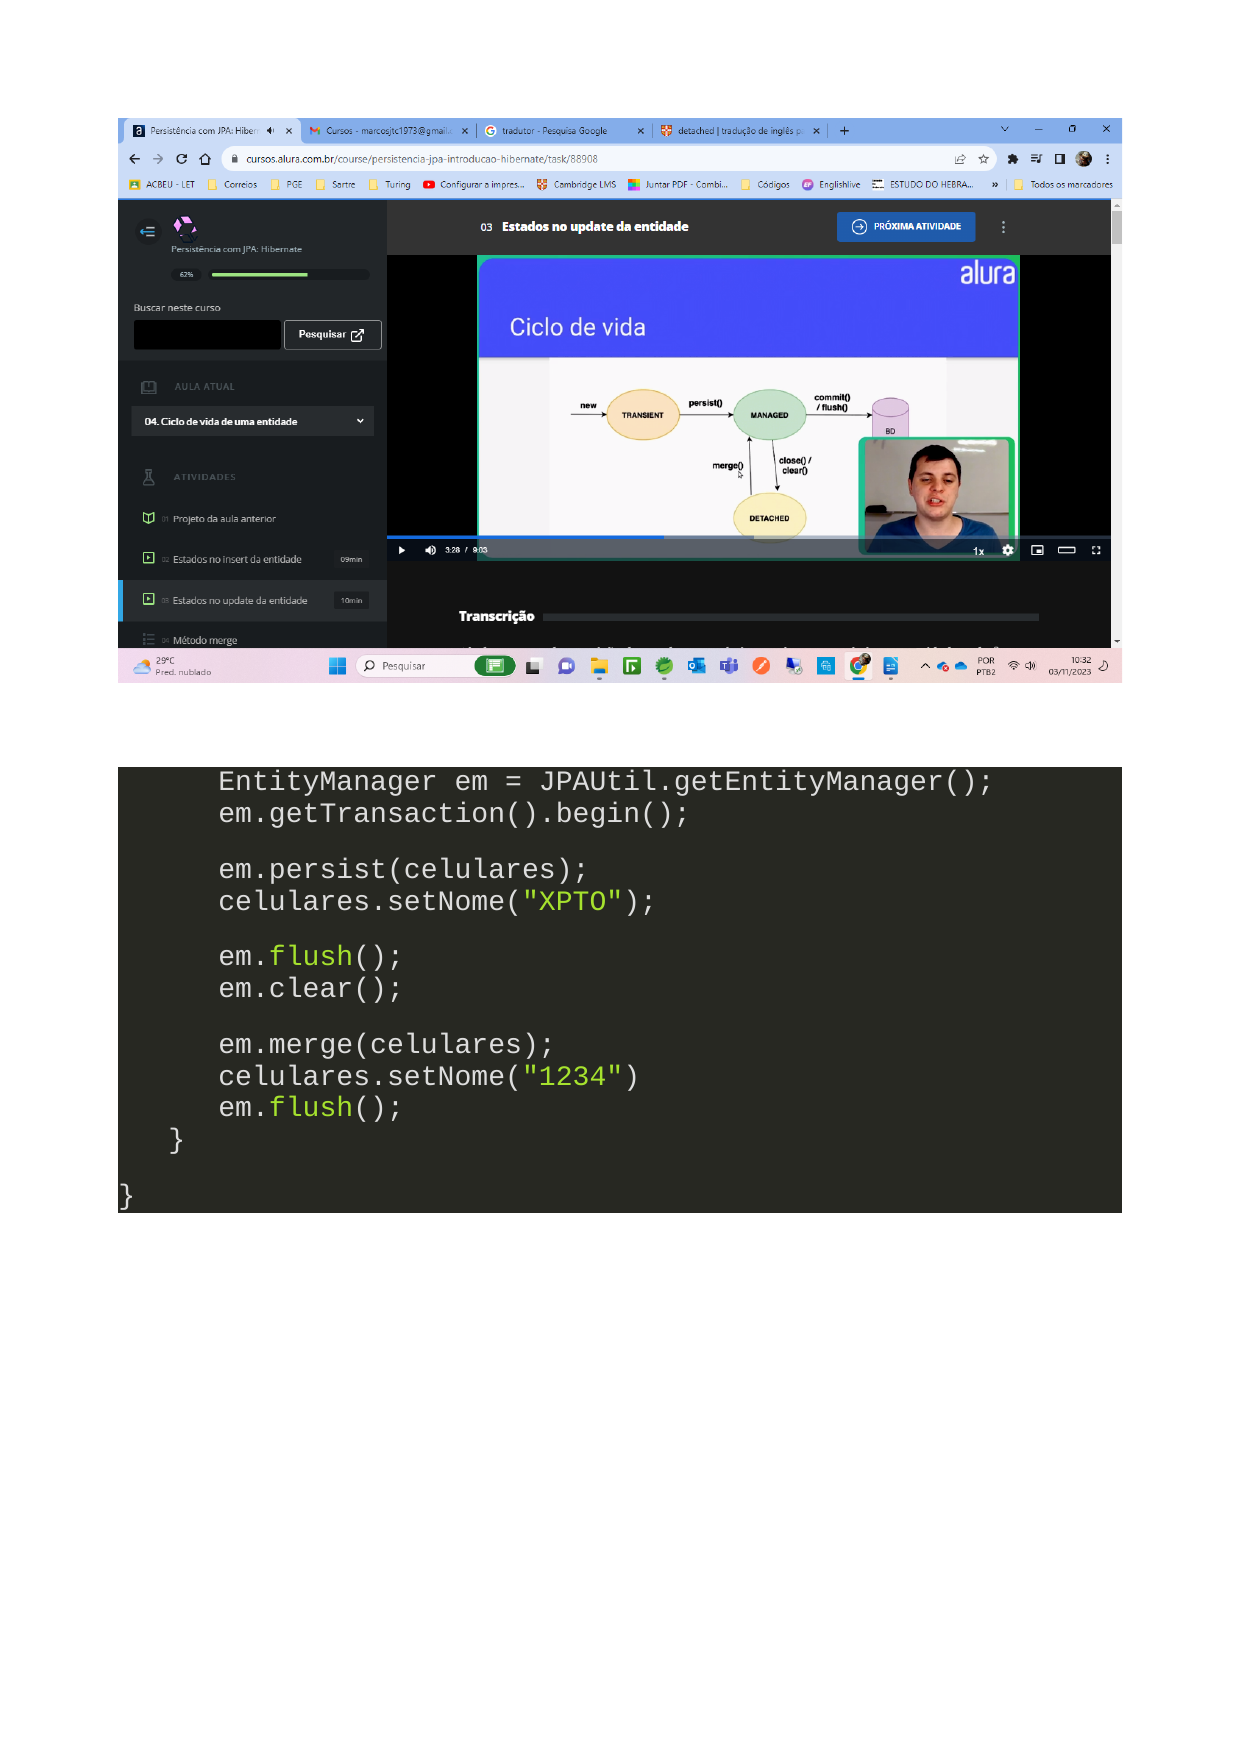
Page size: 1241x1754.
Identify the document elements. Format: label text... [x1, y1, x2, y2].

picture [118, 118, 1123, 683]
text } [118, 1181, 1122, 1213]
text celulares.setNome("1234") [118, 1061, 1122, 1093]
text EntityManager em = JPAUtil.getEntityManager(); [118, 767, 1122, 799]
text em.flush(); [118, 1093, 1122, 1125]
text em.merge(celulares); [118, 1029, 1122, 1061]
text em.clear(); [118, 974, 1122, 1006]
text em.persist(celulares); [118, 855, 1122, 887]
text em.flush(); [118, 942, 1122, 974]
text em.getTransaction().begin(); [118, 799, 1122, 831]
text } [118, 1125, 1122, 1157]
text celulares.setNome("XPTO"); [118, 887, 1122, 918]
